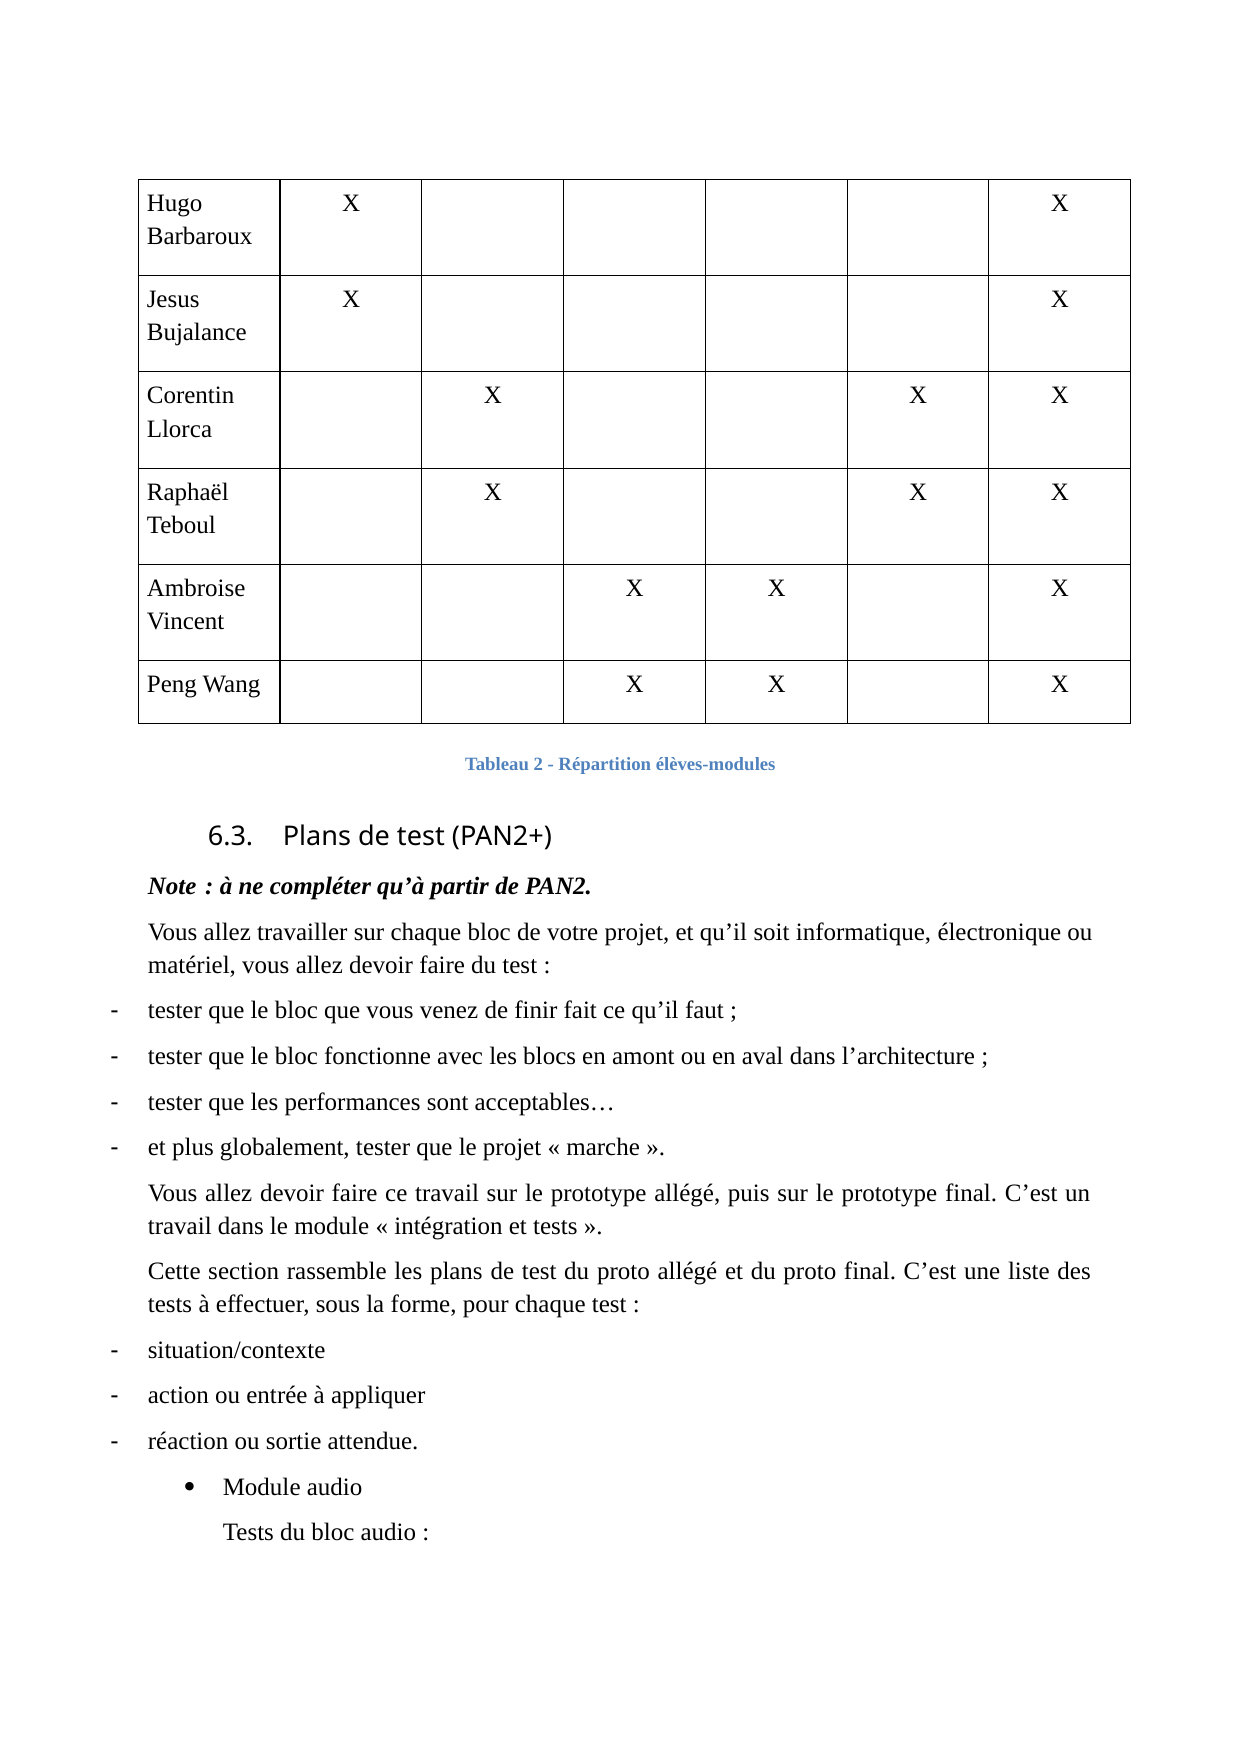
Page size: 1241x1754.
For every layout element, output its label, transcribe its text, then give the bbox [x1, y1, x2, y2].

list action ou entrée à appliquer [110, 1380, 1093, 1409]
table_cell [281, 661, 421, 723]
table_cell X [989, 180, 1130, 275]
table_cell X [422, 372, 563, 467]
table_cell X [989, 372, 1130, 467]
table_cell X [989, 469, 1130, 564]
table_cell X [281, 276, 421, 371]
text Vous allez devoir faire ce travail sur le prototype allégé, puis sur le prototype final. C’est un travail dans le module « intégration et tests ». [148, 1178, 1093, 1239]
list réaction ou sortie attendue. [110, 1426, 1093, 1455]
table_cell Ambroise Vincent [139, 565, 279, 660]
list situation/contexte [110, 1335, 1093, 1364]
table_cell X [281, 180, 421, 275]
table_cell [564, 180, 705, 275]
table_cell Peng Wang [139, 661, 279, 723]
table_cell [706, 276, 847, 371]
table_cell Corentin Llorca [139, 372, 279, 467]
table_cell [422, 180, 563, 275]
table_cell [706, 180, 847, 275]
list tester que le bloc que vous venez de finir fait ce qu’il faut ; [110, 995, 1093, 1024]
list et plus globalement, tester que le projet « marche ». [110, 1132, 1093, 1161]
table_cell [281, 565, 421, 660]
table_cell X [564, 661, 705, 723]
table_cell [706, 469, 847, 564]
table_cell X [564, 565, 705, 660]
table_cell [281, 469, 421, 564]
table_cell X [989, 565, 1130, 660]
table_cell [706, 372, 847, 467]
list tester que les performances sont acceptables… [110, 1086, 1093, 1115]
table_cell [848, 565, 988, 660]
text Vous allez travailler sur chaque bloc de votre projet, et qu’il soit informatique, électronique ou matériel, vous allez devoir faire du test : [148, 917, 1093, 978]
table_cell Raphaël Teboul [139, 469, 279, 564]
table_cell X [989, 276, 1130, 371]
table_cell [848, 276, 988, 371]
text Tableau 2 - Répartition élèves-modules [148, 753, 1093, 774]
table_cell X [989, 661, 1130, 723]
list Module audio [185, 1472, 1093, 1500]
table_cell X [848, 372, 988, 467]
table_cell Hugo Barbaroux [139, 180, 279, 275]
table_cell [564, 372, 705, 467]
subtitle Plans de test (PAN2+) [208, 816, 1093, 853]
table_cell [422, 276, 563, 371]
table_cell X [706, 661, 847, 723]
text Tests du bloc audio : [223, 1517, 1093, 1546]
table_cell [564, 276, 705, 371]
table_cell Jesus Bujalance [139, 276, 279, 371]
table_cell [422, 565, 563, 660]
table_cell X [422, 469, 563, 564]
table_cell [422, 661, 563, 723]
table_cell [281, 372, 421, 467]
text Note : à ne compléter qu’à partir de PAN2. [148, 871, 1093, 900]
table_cell [848, 180, 988, 275]
table_cell X [706, 565, 847, 660]
table_cell [848, 661, 988, 723]
table_cell [564, 469, 705, 564]
table_cell X [848, 469, 988, 564]
list tester que le bloc fonctionne avec les blocs en amont ou en aval dans l’architecture ; [110, 1041, 1093, 1070]
text Cette section rassemble les plans de test du proto allégé et du proto final. C’est une liste des tests à effectuer, sous la forme, pour chaque test : [148, 1256, 1093, 1318]
